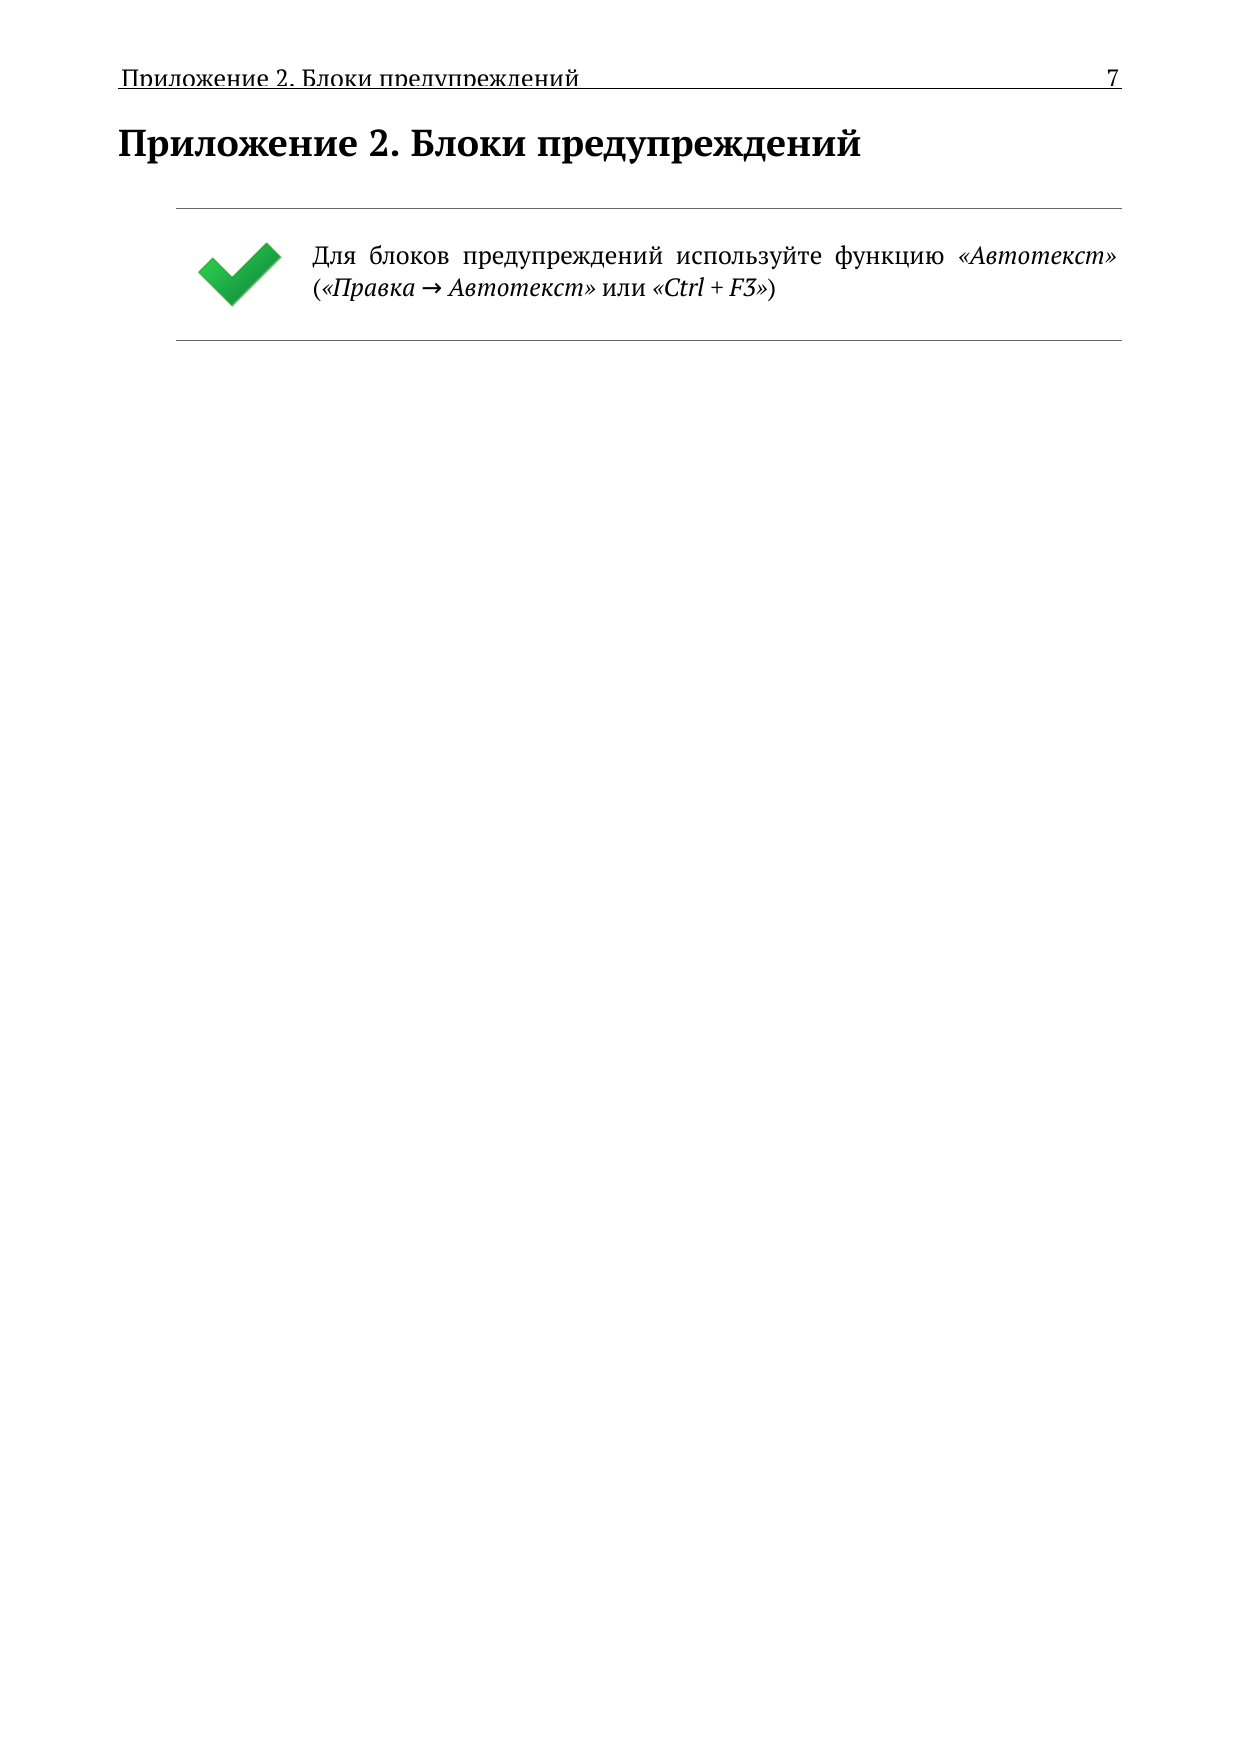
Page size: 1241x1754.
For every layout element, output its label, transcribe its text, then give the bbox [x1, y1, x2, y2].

table_header [176, 209, 301, 340]
title Блоки предупреждений [118, 118, 1122, 167]
picture [181, 214, 295, 329]
table_header Для блоков предупреждений используйте функцию «Автотекст» («Правка → Автотекст» или «Ctrl + F3») [301, 209, 1122, 340]
